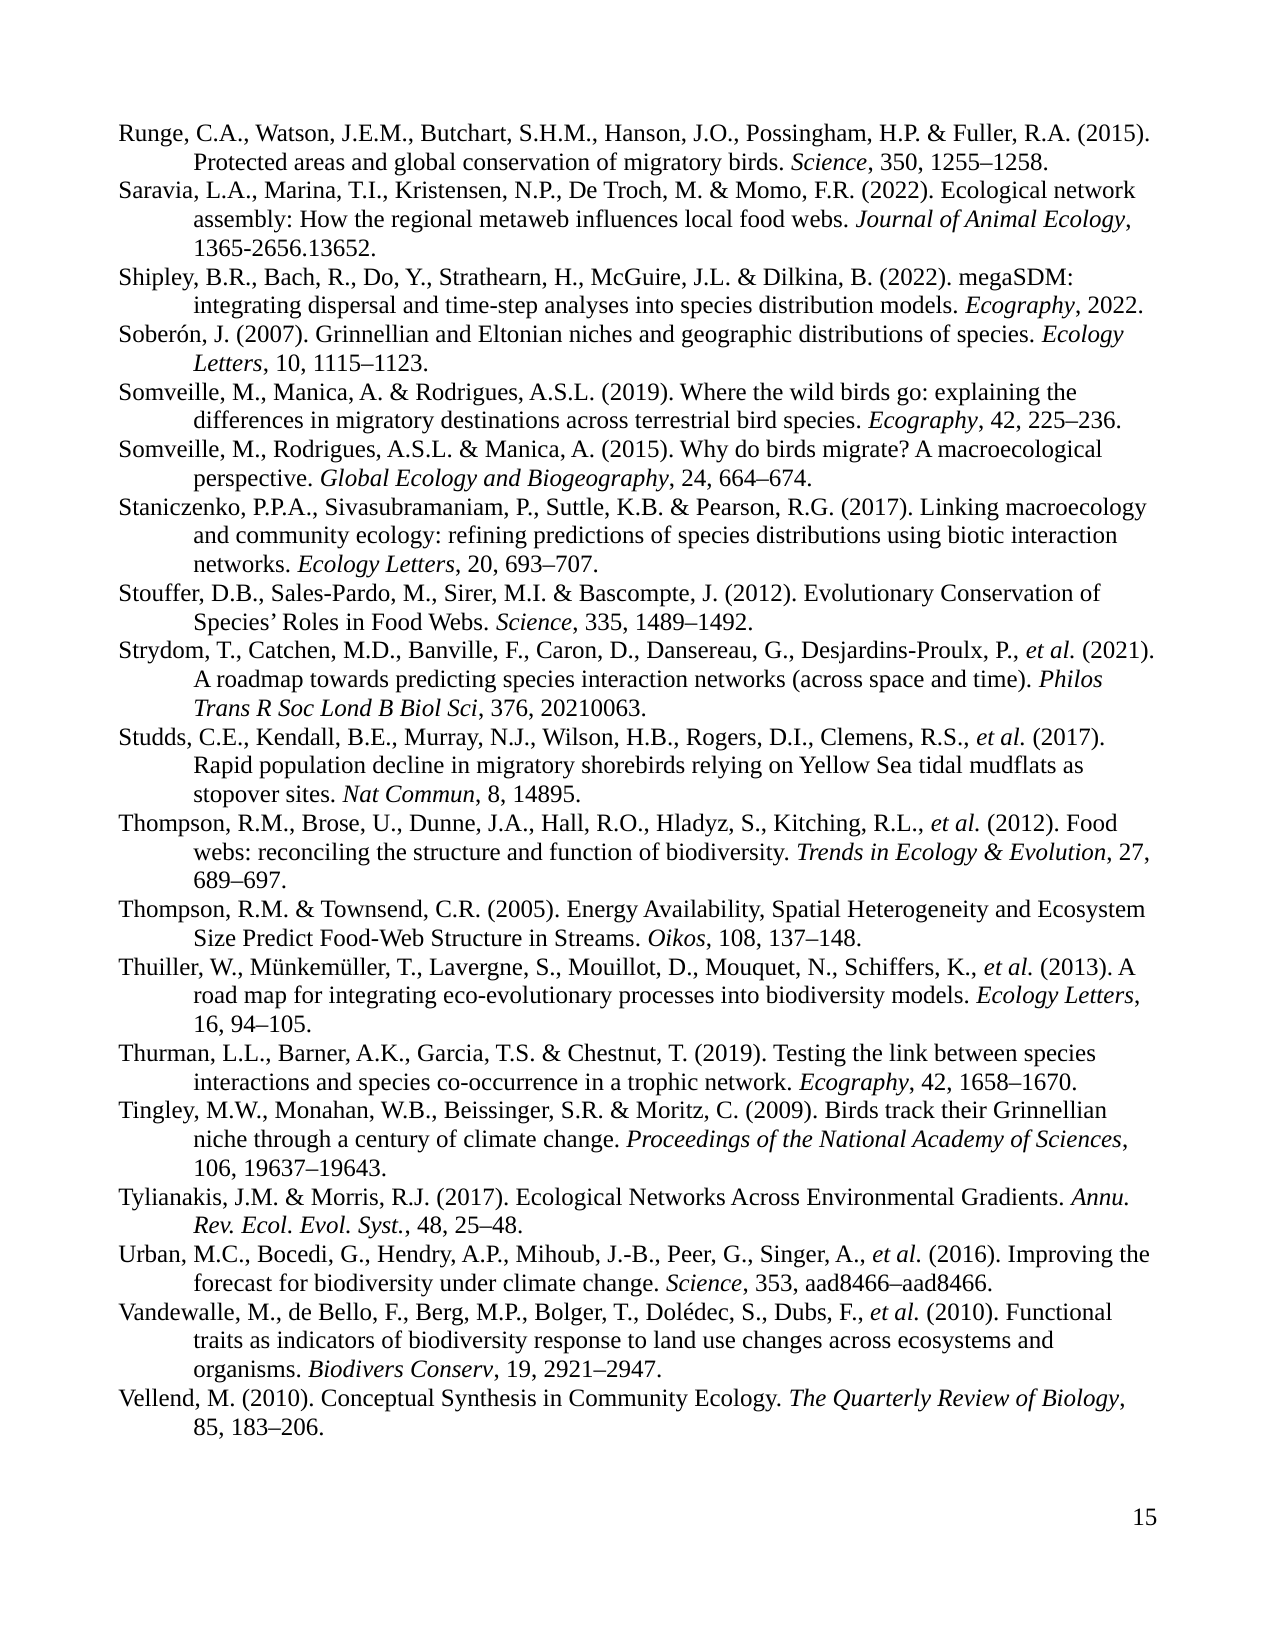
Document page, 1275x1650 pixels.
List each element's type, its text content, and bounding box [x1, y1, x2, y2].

text Thuiller, W., Münkemüller, T., Lavergne, S., Mouillot, D., Mouquet, N., Schiffers, K., et al. (2013). A road map for integrating eco-evolutionary processes into biodiversity models. Ecology Letters, 16, 94–105. [118, 952, 1157, 1038]
text Urban, M.C., Bocedi, G., Hendry, A.P., Mihoub, J.-B., Peer, G., Singer, A., et al. (2016). Improving the forecast for biodiversity under climate change. Science, 353, aad8466–aad8466. [118, 1239, 1157, 1297]
text Studds, C.E., Kendall, B.E., Murray, N.J., Wilson, H.B., Rogers, D.I., Clemens, R.S., et al. (2017). Rapid population decline in migratory shorebirds relying on Yellow Sea tidal mudflats as stopover sites. Nat Commun, 8, 14895. [118, 722, 1157, 808]
text Staniczenko, P.P.A., Sivasubramaniam, P., Suttle, K.B. & Pearson, R.G. (2017). Linking macroecology and community ecology: refining predictions of species distributions using biotic interaction networks. Ecology Letters, 20, 693–707. [118, 492, 1157, 578]
text Saravia, L.A., Marina, T.I., Kristensen, N.P., De Troch, M. & Momo, F.R. (2022). Ecological network assembly: How the regional metaweb influences local food webs. Journal of Animal Ecology, 1365-2656.13652. [118, 176, 1157, 262]
text Somveille, M., Rodrigues, A.S.L. & Manica, A. (2015). Why do birds migrate? A macroecological perspective. Global Ecology and Biogeography, 24, 664–674. [118, 434, 1157, 492]
text Strydom, T., Catchen, M.D., Banville, F., Caron, D., Dansereau, G., Desjardins-Proulx, P., et al. (2021). A roadmap towards predicting species interaction networks (across space and time). Philos Trans R Soc Lond B Biol Sci, 376, 20210063. [118, 636, 1157, 722]
text Tingley, M.W., Monahan, W.B., Beissinger, S.R. & Moritz, C. (2009). Birds track their Grinnellian niche through a century of climate change. Proceedings of the National Academy of Sciences, 106, 19637–19643. [118, 1096, 1157, 1182]
text Thurman, L.L., Barner, A.K., Garcia, T.S. & Chestnut, T. (2019). Testing the link between species interactions and species co-occurrence in a trophic network. Ecography, 42, 1658–1670. [118, 1038, 1157, 1096]
text Runge, C.A., Watson, J.E.M., Butchart, S.H.M., Hanson, J.O., Possingham, H.P. & Fuller, R.A. (2015). Protected areas and global conservation of migratory birds. Science, 350, 1255–1258. [118, 118, 1157, 176]
text Vandewalle, M., de Bello, F., Berg, M.P., Bolger, T., Dolédec, S., Dubs, F., et al. (2010). Functional traits as indicators of biodiversity response to land use changes across ecosystems and organisms. Biodivers Conserv, 19, 2921–2947. [118, 1297, 1157, 1383]
text Thompson, R.M. & Townsend, C.R. (2005). Energy Availability, Spatial Heterogeneity and Ecosystem Size Predict Food-Web Structure in Streams. Oikos, 108, 137–148. [118, 894, 1157, 952]
text Stouffer, D.B., Sales-Pardo, M., Sirer, M.I. & Bascompte, J. (2012). Evolutionary Conservation of Species’ Roles in Food Webs. Science, 335, 1489–1492. [118, 578, 1157, 636]
text Thompson, R.M., Brose, U., Dunne, J.A., Hall, R.O., Hladyz, S., Kitching, R.L., et al. (2012). Food webs: reconciling the structure and function of biodiversity. Trends in Ecology & Evolution, 27, 689–697. [118, 808, 1157, 894]
text Tylianakis, J.M. & Morris, R.J. (2017). Ecological Networks Across Environmental Gradients. Annu. Rev. Ecol. Evol. Syst., 48, 25–48. [118, 1182, 1157, 1239]
text Vellend, M. (2010). Conceptual Synthesis in Community Ecology. The Quarterly Review of Biology, 85, 183–206. [118, 1383, 1157, 1441]
text Soberón, J. (2007). Grinnellian and Eltonian niches and geographic distributions of species. Ecology Letters, 10, 1115–1123. [118, 319, 1157, 377]
text Somveille, M., Manica, A. & Rodrigues, A.S.L. (2019). Where the wild birds go: explaining the differences in migratory destinations across terrestrial bird species. Ecography, 42, 225–236. [118, 377, 1157, 434]
text Shipley, B.R., Bach, R., Do, Y., Strathearn, H., McGuire, J.L. & Dilkina, B. (2022). megaSDM: integrating dispersal and time-step analyses into species distribution models. Ecography, 2022. [118, 262, 1157, 319]
